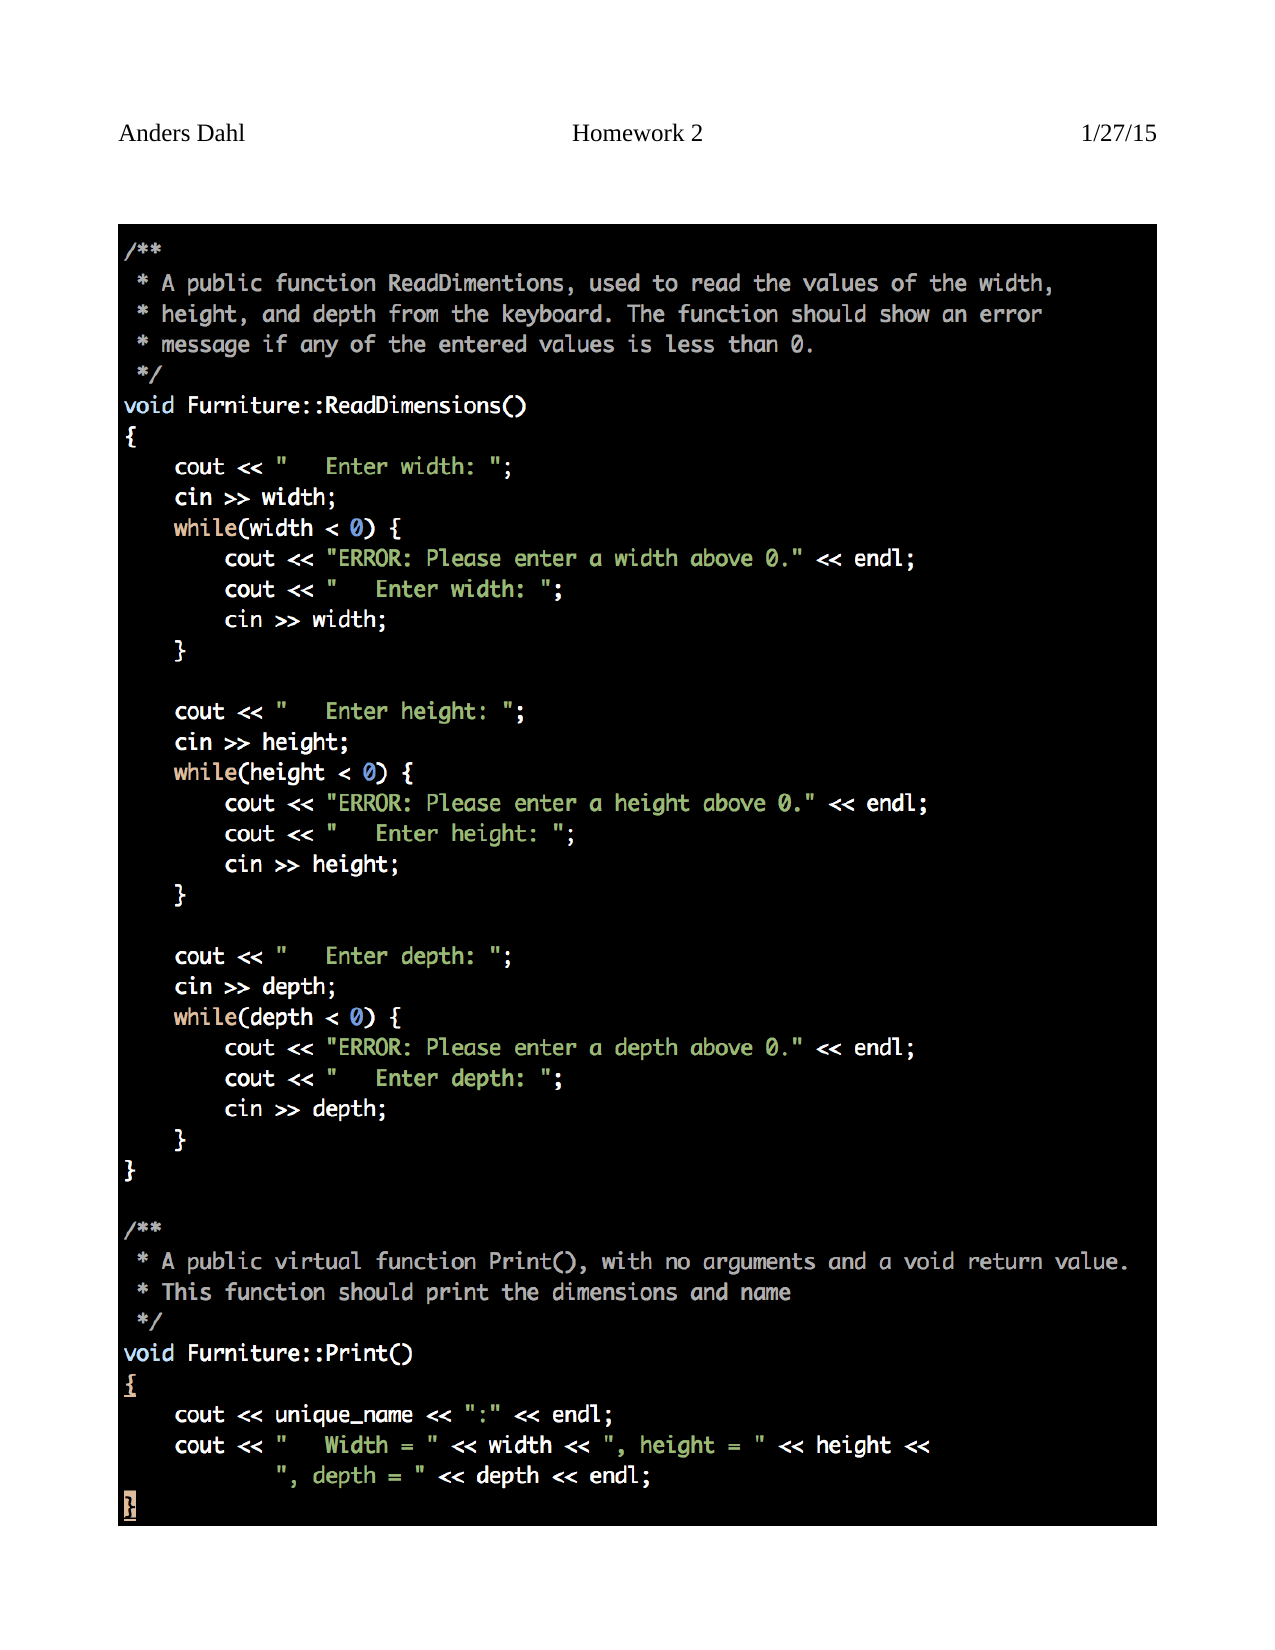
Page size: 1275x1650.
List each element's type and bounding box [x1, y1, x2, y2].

picture [118, 224, 1157, 1526]
